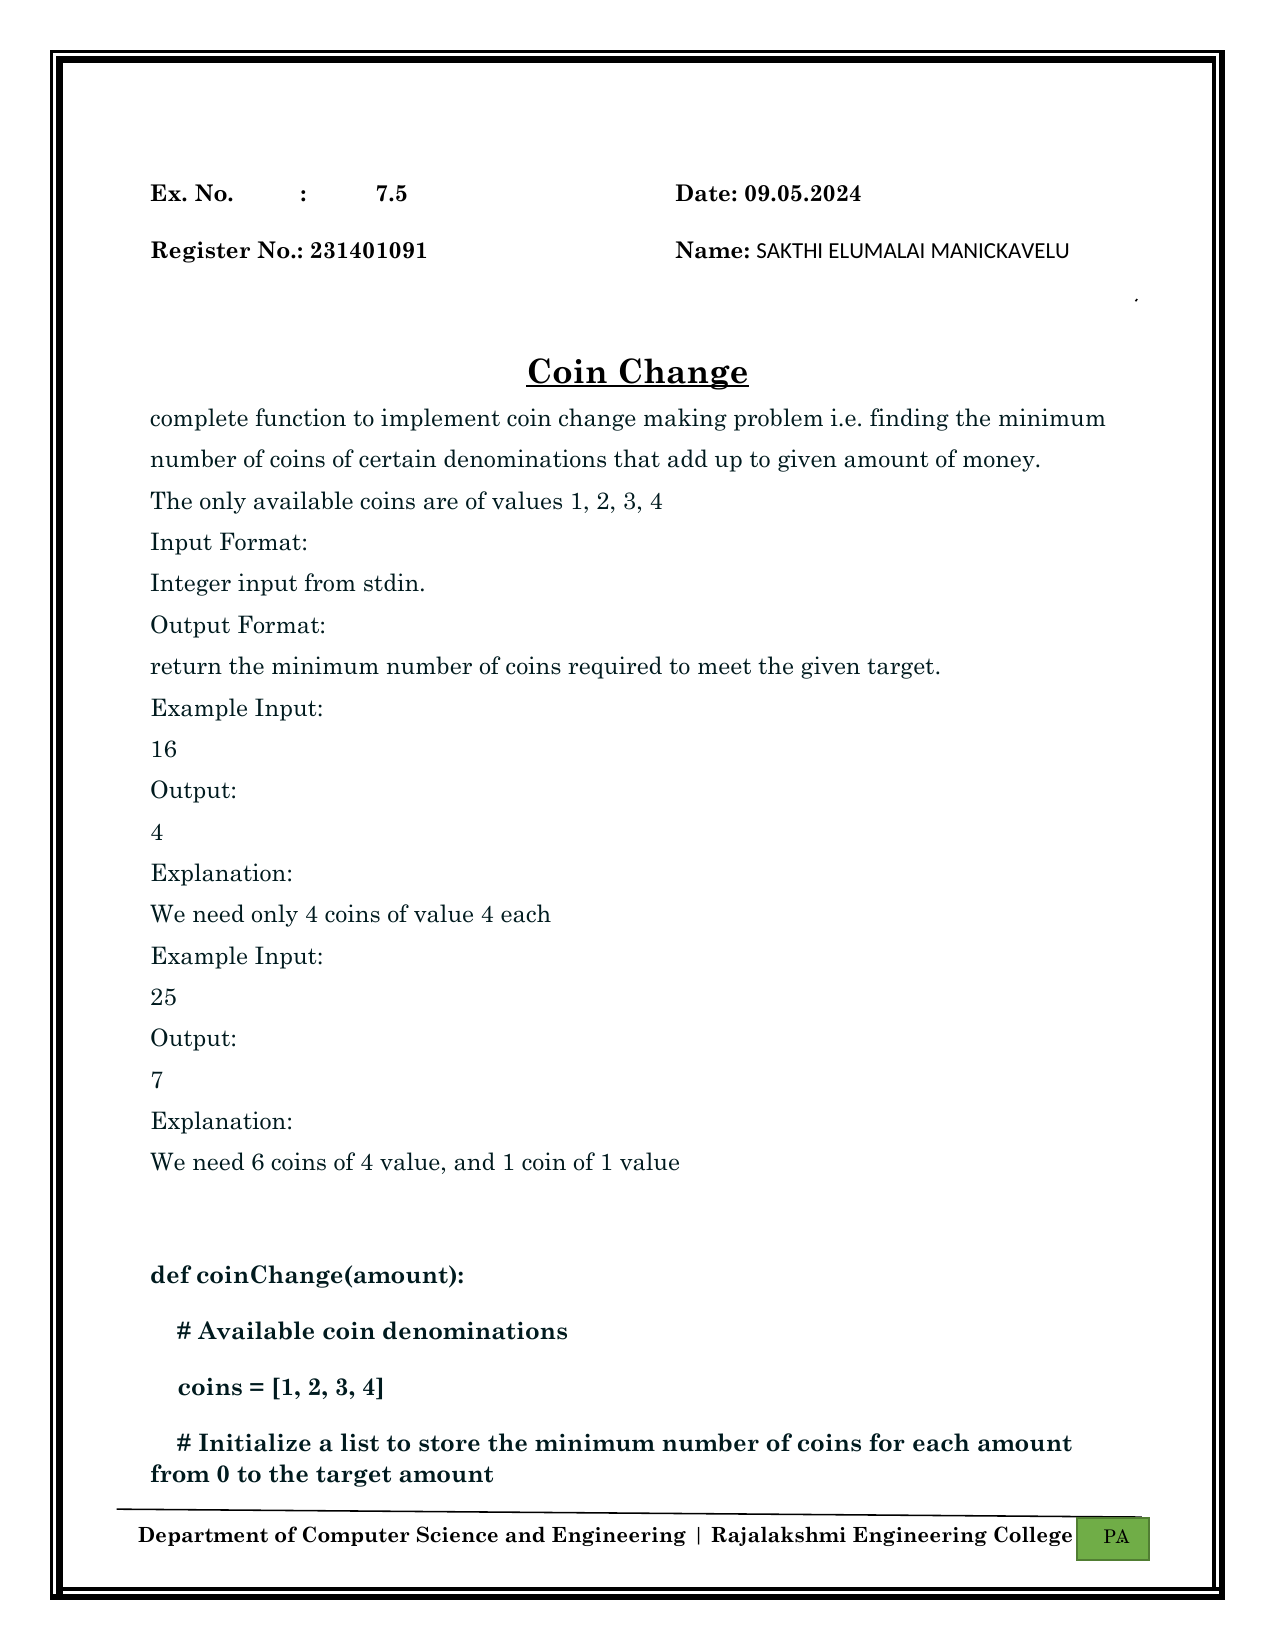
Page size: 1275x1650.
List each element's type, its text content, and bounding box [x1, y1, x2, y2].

text number of coins of certain denominations that add up to given amount of money. [150, 444, 1125, 473]
text 25 [150, 982, 1125, 1011]
text We need only 4 coins of value 4 each [150, 899, 1125, 928]
text 4 [150, 816, 1125, 845]
text Example Input: [150, 940, 1125, 969]
text complete function to implement coin change making problem i.e. finding the minimum [150, 403, 1125, 432]
text # Available coin denominations [150, 1316, 1125, 1344]
text 16 [150, 734, 1125, 762]
text Output: [150, 1023, 1125, 1052]
text Register No.: 231401091 Name: SAKTHI ELUMALAI MANICKAVELU [150, 236, 1125, 264]
text 7 [150, 1064, 1125, 1093]
text Output: [150, 775, 1125, 804]
text Input Format: [150, 527, 1125, 556]
text Output Format: [150, 609, 1125, 638]
text Explanation: [150, 858, 1125, 887]
text Explanation: [150, 1106, 1125, 1135]
text We need 6 coins of 4 value, and 1 coin of 1 value [150, 1147, 1125, 1176]
text Coin Change [150, 350, 1125, 390]
text return the minimum number of coins required to meet the given target. [150, 651, 1125, 680]
text The only available coins are of values 1, 2, 3, 4 [150, 486, 1125, 514]
text def coinChange(amount): [150, 1259, 1125, 1288]
text Ex. No. : 7.5 Date: 09.05.2024 [150, 179, 1125, 207]
text Integer input from stdin. [150, 568, 1125, 597]
text Example Input: [150, 692, 1125, 721]
text coins = [1, 2, 3, 4] [150, 1372, 1125, 1401]
text # Initialize a list to store the minimum number of coins for each amount from 0 to the target amount [150, 1428, 1125, 1488]
